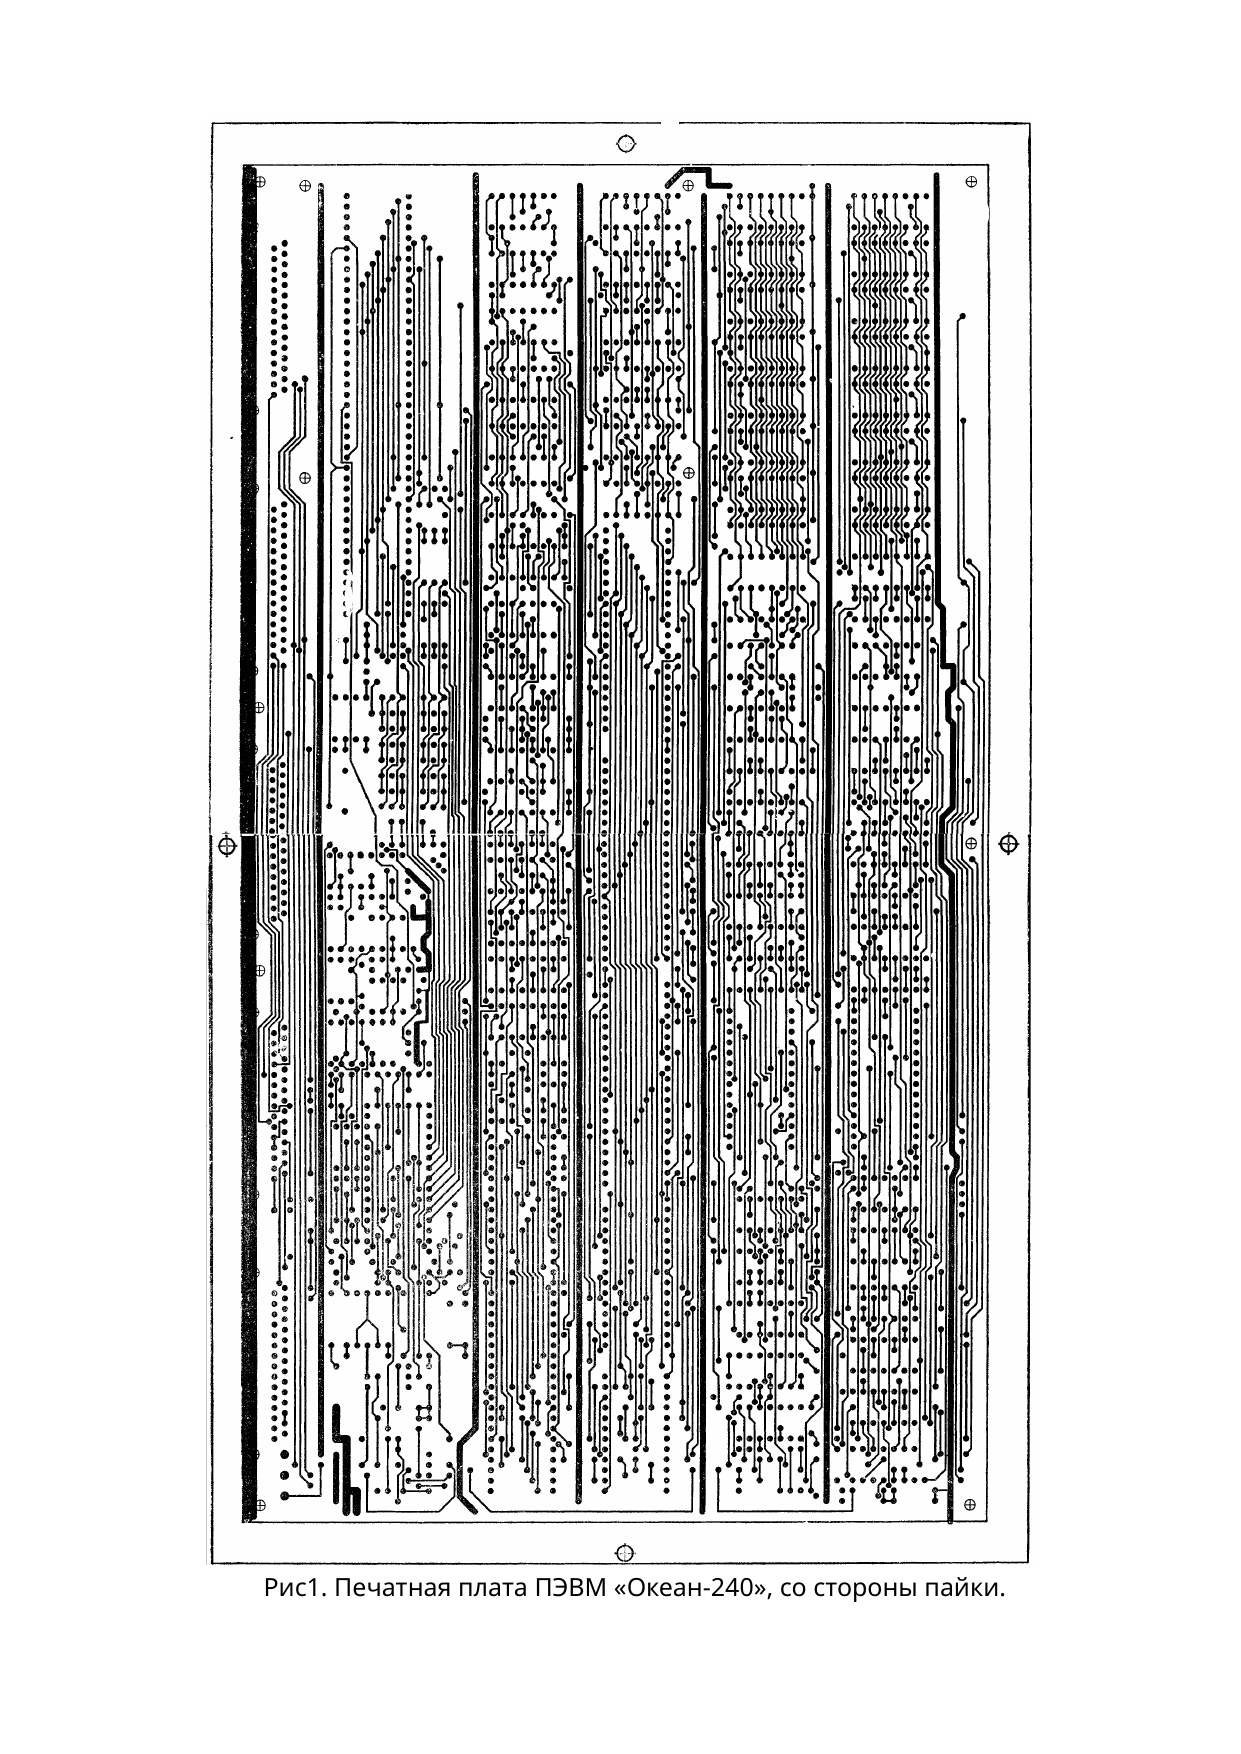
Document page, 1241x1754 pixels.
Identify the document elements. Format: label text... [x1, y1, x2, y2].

picture [205, 118, 1035, 1565]
text Рис1. Печатная плата ПЭВМ «Океан-240», со стороны пайки. [118, 118, 1122, 1604]
